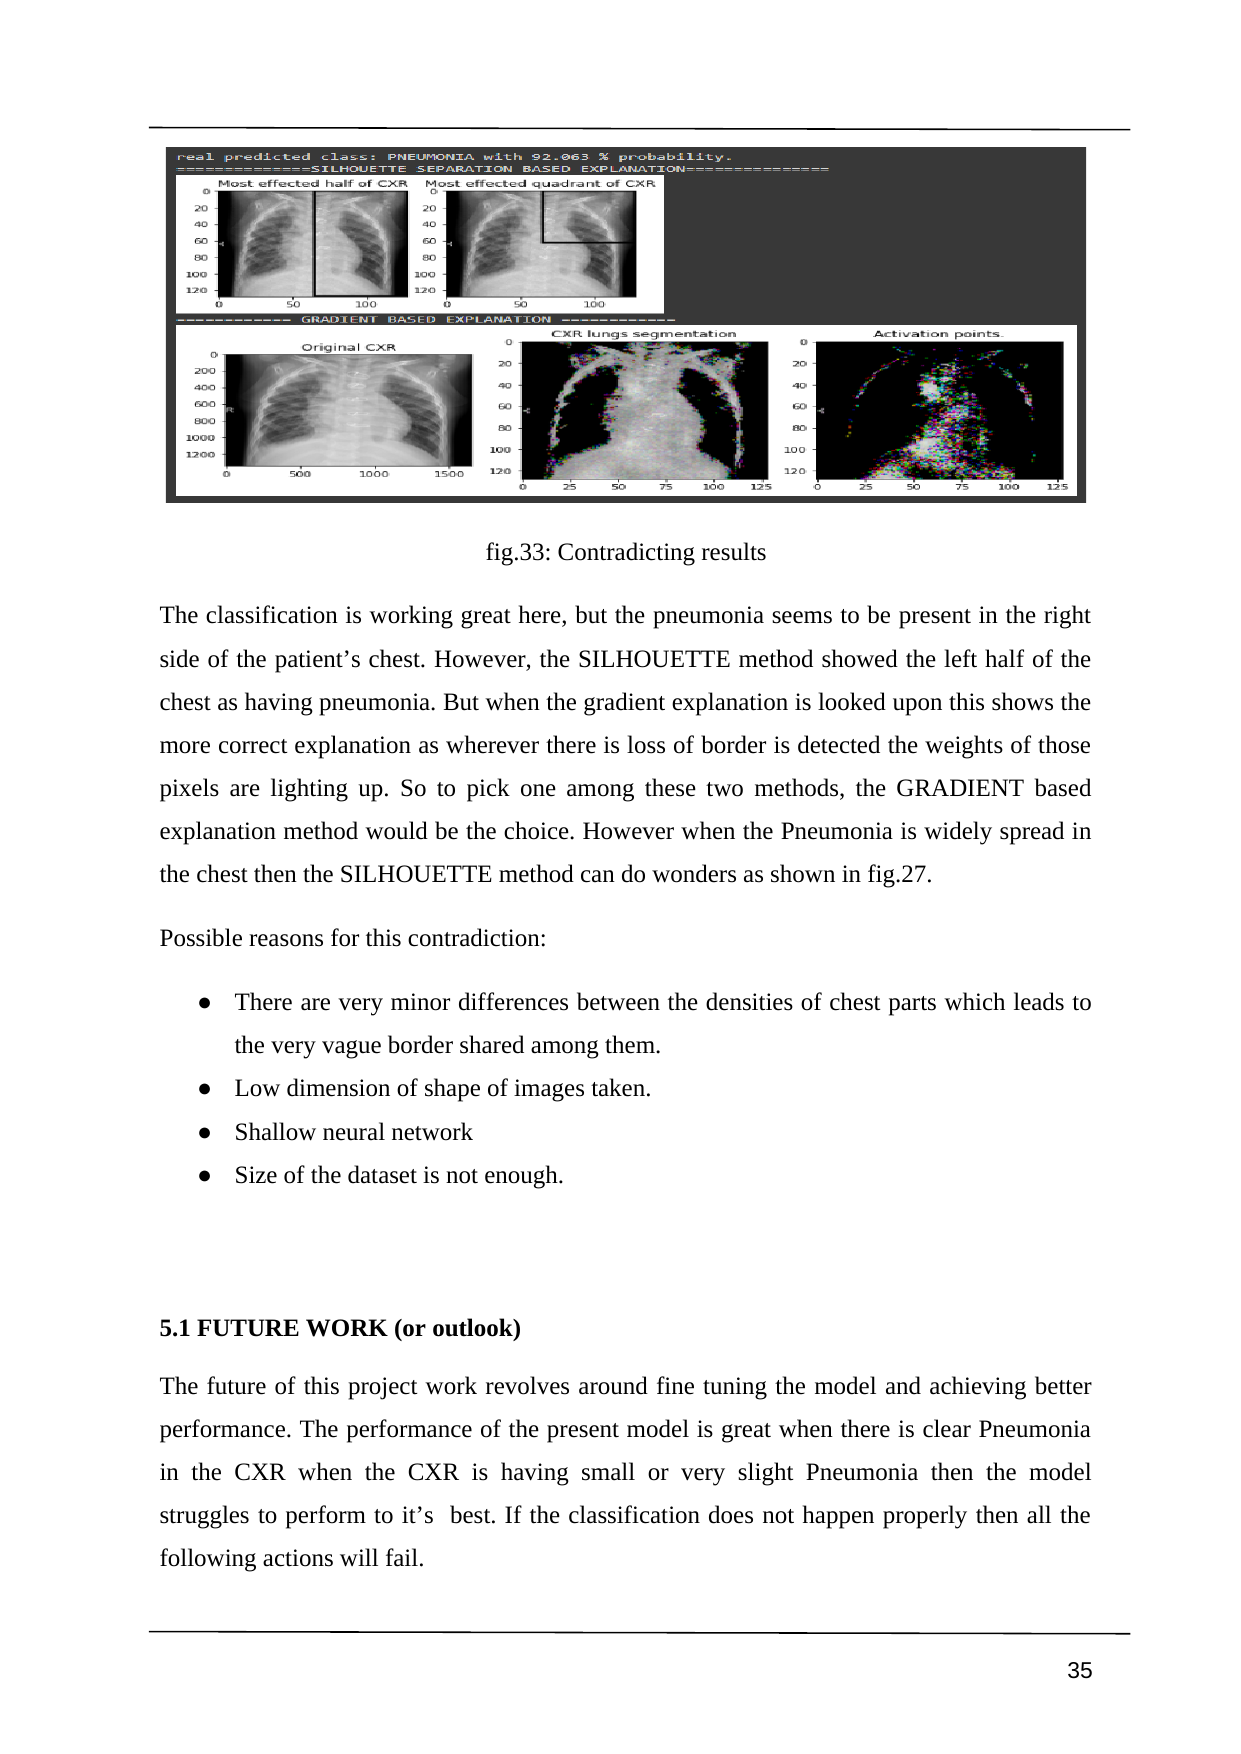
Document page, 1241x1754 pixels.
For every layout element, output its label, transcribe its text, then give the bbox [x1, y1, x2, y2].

list Low dimension of shape of images taken. [197, 1073, 1092, 1102]
list Shallow neural network [197, 1117, 1092, 1145]
text The classification is working great here, but the pneumonia seems to be present in the right side of the patient’s chest. However, the SILHOUETTE method showed the left half of the chest as having pneumonia. But when the gradient explanation is looked upon this shows the more correct explanation as wherever there is loss of border is detected the weights of those pixels are lighting up. So to pick one among these two methods, the GRADIENT based explanation method would be the choice. However when the Pneumonia is widely spread in the chest then the SILHOUETTE method can do wonders as shown in fig.27. [159, 601, 1092, 888]
list Size of the dataset is not enough. [197, 1160, 1092, 1188]
text The future of this project work revolves around fine tuning the model and achieving better performance. The performance of the present model is great when there is clear Pneumonia in the CXR when the CXR is having small or very slight Pneumonia then the model struggles to perform to it’s best. If the classification does not happen properly then all the following actions will fail. [159, 1371, 1092, 1572]
subtitle 5.1 FUTURE WORK (or outlook) [159, 1313, 1092, 1341]
text Possible reasons for this contradiction: [159, 923, 1092, 952]
list There are very minor differences between the densities of chest parts which leads to the very vague border shared among them. [197, 987, 1092, 1059]
picture [165, 147, 1087, 503]
text fig.33: Contradicting results [159, 537, 1092, 565]
